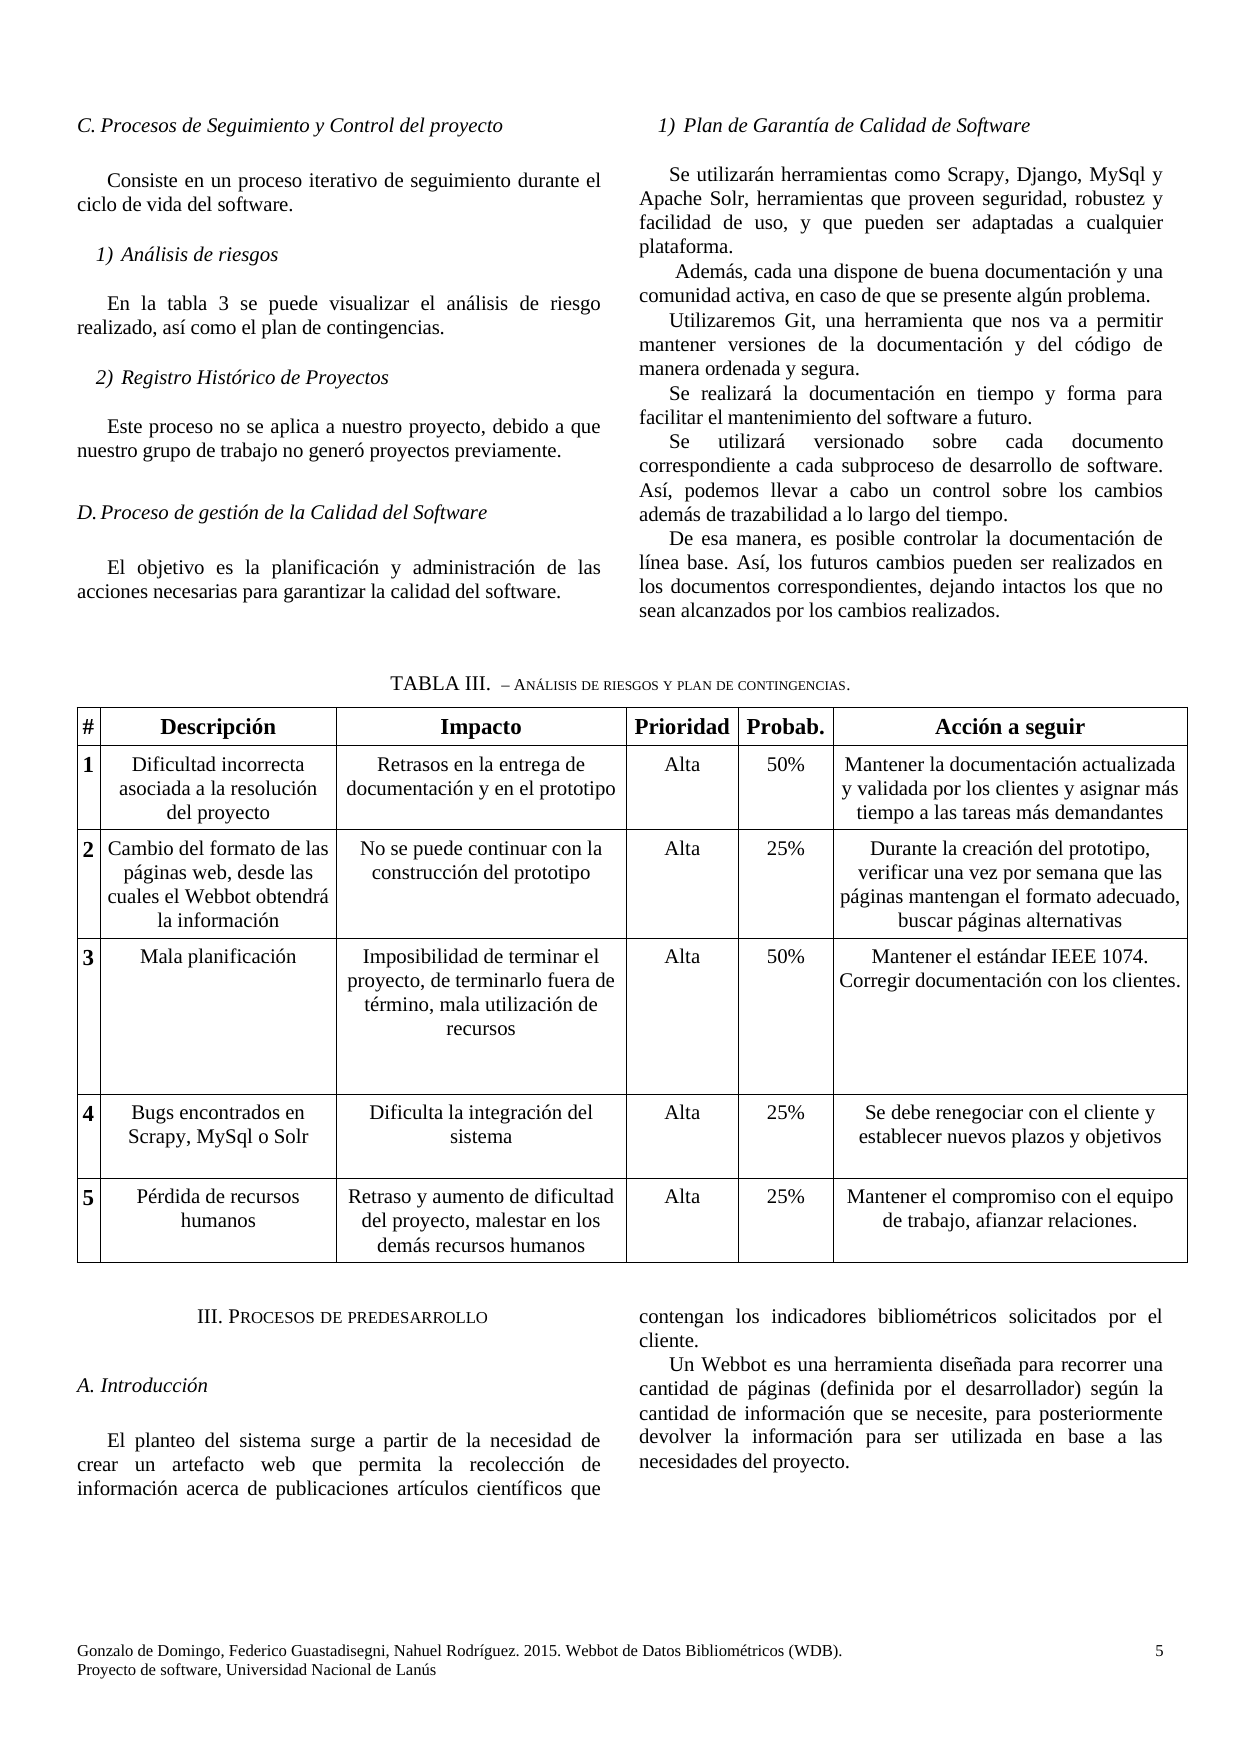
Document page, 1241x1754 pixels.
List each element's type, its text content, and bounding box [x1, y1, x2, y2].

subtitle Introducción [77, 1373, 601, 1397]
table_cell Alta [627, 746, 738, 829]
table_cell Cambio del formato de las páginas web, desde las cuales el Webbot obtendrá la información [101, 830, 336, 938]
text Se utilizará versionado sobre cada documento correspondiente a cada subproceso de desarrollo de software. Así, podemos llevar a cabo un control sobre los cambios además de trazabilidad a lo largo del tiempo. [639, 429, 1163, 526]
table_cell 50% [739, 939, 833, 1094]
table_cell 1 [78, 746, 100, 829]
table_cell Dificultad incorrecta asociada a la resolución del proyecto [101, 746, 336, 829]
text Un Webbot es una herramienta diseñada para recorrer una cantidad de páginas (definida por el desarrollador) según la cantidad de información que se necesite, para posteriormente devolver la información para ser utilizada en base a las necesidades del proyecto. [639, 1352, 1163, 1473]
table_cell 4 [78, 1095, 100, 1178]
subtitle Procesos de Seguimiento y Control del proyecto [77, 112, 601, 137]
table_cell Imposibilidad de terminar el proyecto, de terminarlo fuera de término, mala utilización de recursos [337, 939, 626, 1094]
table_header Impacto [337, 708, 626, 745]
text En la tabla 3 se puede visualizar el análisis de riesgo realizado, así como el plan de contingencias. [77, 291, 601, 339]
subtitle Plan de Garantía de Calidad de Software [639, 112, 1163, 137]
table_cell 25% [739, 830, 833, 938]
text El planteo del sistema surge a partir de la necesidad de crear un artefacto web que permita la recolección de información acerca de publicaciones artículos científicos que [77, 1428, 601, 1500]
table_cell Alta [627, 830, 738, 938]
text Consiste en un proceso iterativo de seguimiento durante el ciclo de vida del software. [77, 167, 601, 216]
text Se realizará la documentación en tiempo y forma para facilitar el mantenimiento del software a futuro. [639, 381, 1163, 429]
text De esa manera, es posible controlar la documentación de línea base. Así, los futuros cambios pueden ser realizados en los documentos correspondientes, dejando intactos los que no sean alcanzados por los cambios realizados. [639, 526, 1163, 622]
table_cell Bugs encontrados en Scrapy, MySql o Solr [101, 1095, 336, 1178]
text Se utilizarán herramientas como Scrapy, Django, MySql y Apache Solr, herramientas que proveen seguridad, robustez y facilidad de uso, y que pueden ser adaptadas a cualquier plataforma. [639, 162, 1163, 258]
table_cell 25% [739, 1179, 833, 1262]
table_cell 50% [739, 746, 833, 829]
text El objetivo es la planificación y administración de las acciones necesarias para garantizar la calidad del software. [77, 555, 601, 603]
text Utilizaremos Git, una herramienta que nos va a permitir mantener versiones de la documentación y del código de manera ordenada y segura. [639, 308, 1163, 380]
table_header # [78, 708, 100, 745]
table_cell Retraso y aumento de dificultad del proyecto, malestar en los demás recursos humanos [337, 1179, 626, 1262]
table_cell Mantener el estándar IEEE 1074. Corregir documentación con los clientes. [834, 939, 1187, 1094]
table_cell 2 [78, 830, 100, 938]
table_cell Retrasos en la entrega de documentación y en el prototipo [337, 746, 626, 829]
subtitle Procesos de predesarrollo [77, 1303, 601, 1328]
table_cell 5 [78, 1179, 100, 1262]
list – Análisis de riesgos y plan de contingencias. [77, 673, 1163, 694]
table_cell Alta [627, 1179, 738, 1262]
table_cell No se puede continuar con la construcción del prototipo [337, 830, 626, 938]
table_cell Mala planificación [101, 939, 336, 1094]
table_cell Mantener la documentación actualizada y validada por los clientes y asignar más tiempo a las tareas más demandantes [834, 746, 1187, 829]
table_header Descripción [101, 708, 336, 745]
table_cell 25% [739, 1095, 833, 1178]
table_header Acción a seguir [834, 708, 1187, 745]
text Este proceso no se aplica a nuestro proyecto, debido a que nuestro grupo de trabajo no generó proyectos previamente. [77, 414, 601, 462]
table_header Prioridad [627, 708, 738, 745]
table_cell Se debe renegociar con el cliente y establecer nuevos plazos y objetivos [834, 1095, 1187, 1178]
table_cell 3 [78, 939, 100, 1094]
table_cell Alta [627, 939, 738, 1094]
text contengan los indicadores bibliométricos solicitados por el cliente. [639, 1303, 1163, 1352]
table_cell Durante la creación del prototipo, verificar una vez por semana que las páginas mantengan el formato adecuado, buscar páginas alternativas [834, 830, 1187, 938]
subtitle Proceso de gestión de la Calidad del Software [77, 500, 601, 524]
table_cell Mantener el compromiso con el equipo de trabajo, afianzar relaciones. [834, 1179, 1187, 1262]
subtitle Registro Histórico de Proyectos [77, 364, 601, 389]
table_cell Dificulta la integración del sistema [337, 1095, 626, 1178]
subtitle Análisis de riesgos [77, 241, 601, 266]
table_cell Pérdida de recursos humanos [101, 1179, 336, 1262]
table_cell Alta [627, 1095, 738, 1178]
text Además, cada una dispone de buena documentación y una comunidad activa, en caso de que se presente algún problema. [639, 259, 1163, 307]
table_header Probab. [739, 708, 833, 745]
